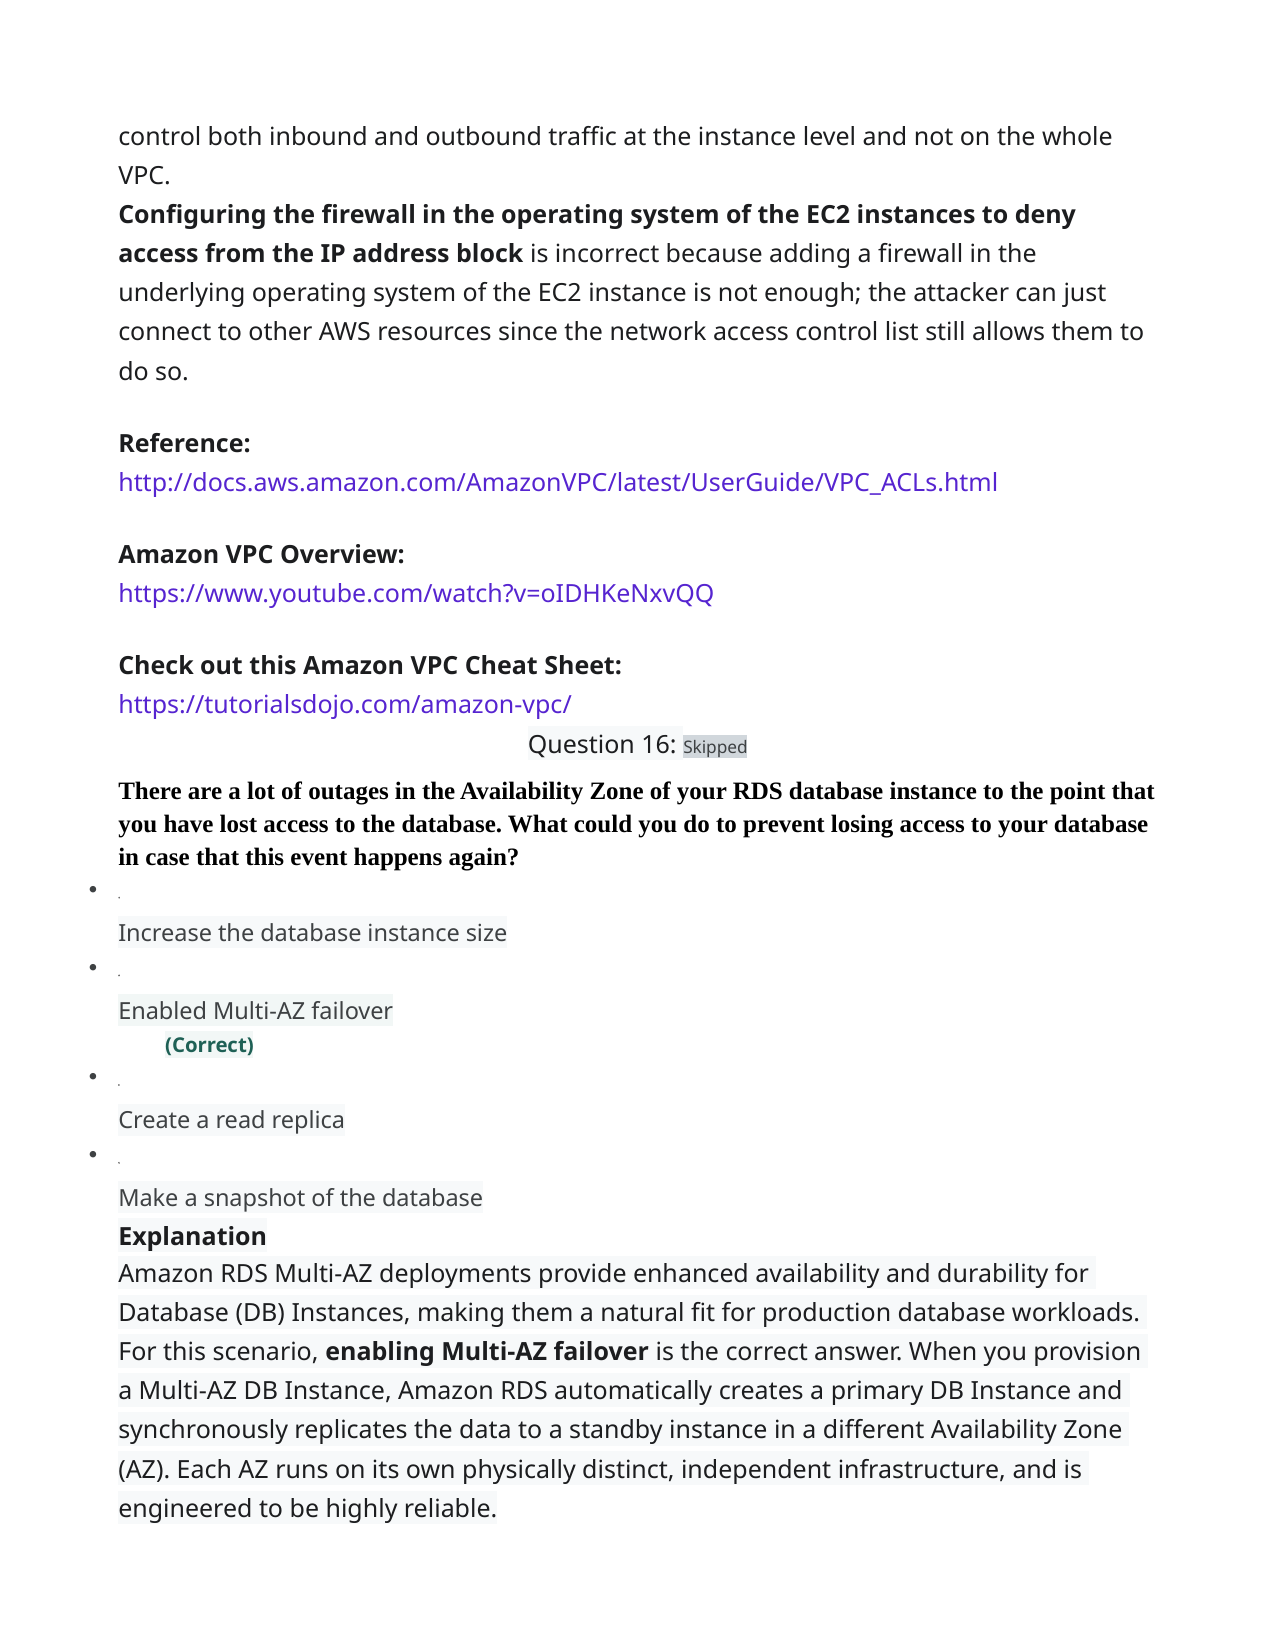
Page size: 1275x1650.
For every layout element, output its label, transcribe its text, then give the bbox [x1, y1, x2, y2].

list ​ [118, 875, 1157, 904]
list Increase the database instance size [118, 916, 1157, 948]
text There are a lot of outages in the Availability Zone of your RDS database instance to the point that you have lost access to the database. What could you do to prevent losing access to your database in case that this event happens again? [118, 776, 1157, 871]
list Enabled Multi-AZ failover [118, 994, 1157, 1026]
list ​ [118, 1062, 1157, 1091]
text Question 16: Skipped [118, 726, 1157, 760]
text Reference: [118, 425, 1157, 459]
text https://www.youtube.com/watch?v=oIDHKeNxvQQ [118, 576, 1157, 610]
list (Correct) [165, 1031, 1157, 1058]
list ​ [118, 953, 1157, 982]
text Check out this Amazon VPC Cheat Sheet: [118, 648, 1157, 682]
text https://tutorialsdojo.com/amazon-vpc/ [118, 687, 1157, 721]
list Create a read replica [118, 1103, 1157, 1136]
subtitle Explanation [118, 1218, 1157, 1252]
list ​ [118, 1140, 1157, 1169]
list Make a snapshot of the database [118, 1181, 1157, 1213]
text http://docs.aws.amazon.com/AmazonVPC/latest/UserGuide/VPC_ACLs.html [118, 464, 1157, 498]
text Amazon VPC Overview: [118, 537, 1157, 571]
text control both inbound and outbound traffic at the instance level and not on the whole VPC. [118, 118, 1157, 191]
text Amazon RDS Multi-AZ deployments provide enhanced availability and durability for Database (DB) Instances, making them a natural fit for production database workloads. For this scenario, enabling Multi-AZ failover is the correct answer. When you provision a Multi-AZ DB Instance, Amazon RDS automatically creates a primary DB Instance and synchronously replicates the data to a standby instance in a different Availability Zone (AZ). Each AZ runs on its own physically distinct, independent infrastructure, and is engineered to be highly reliable. [118, 1256, 1157, 1524]
text Configuring the firewall in the operating system of the EC2 instances to deny access from the IP address block is incorrect because adding a firewall in the underlying operating system of the EC2 instance is not enough; the attacker can just connect to other AWS resources since the network access control list still allows them to do so. [118, 196, 1157, 387]
